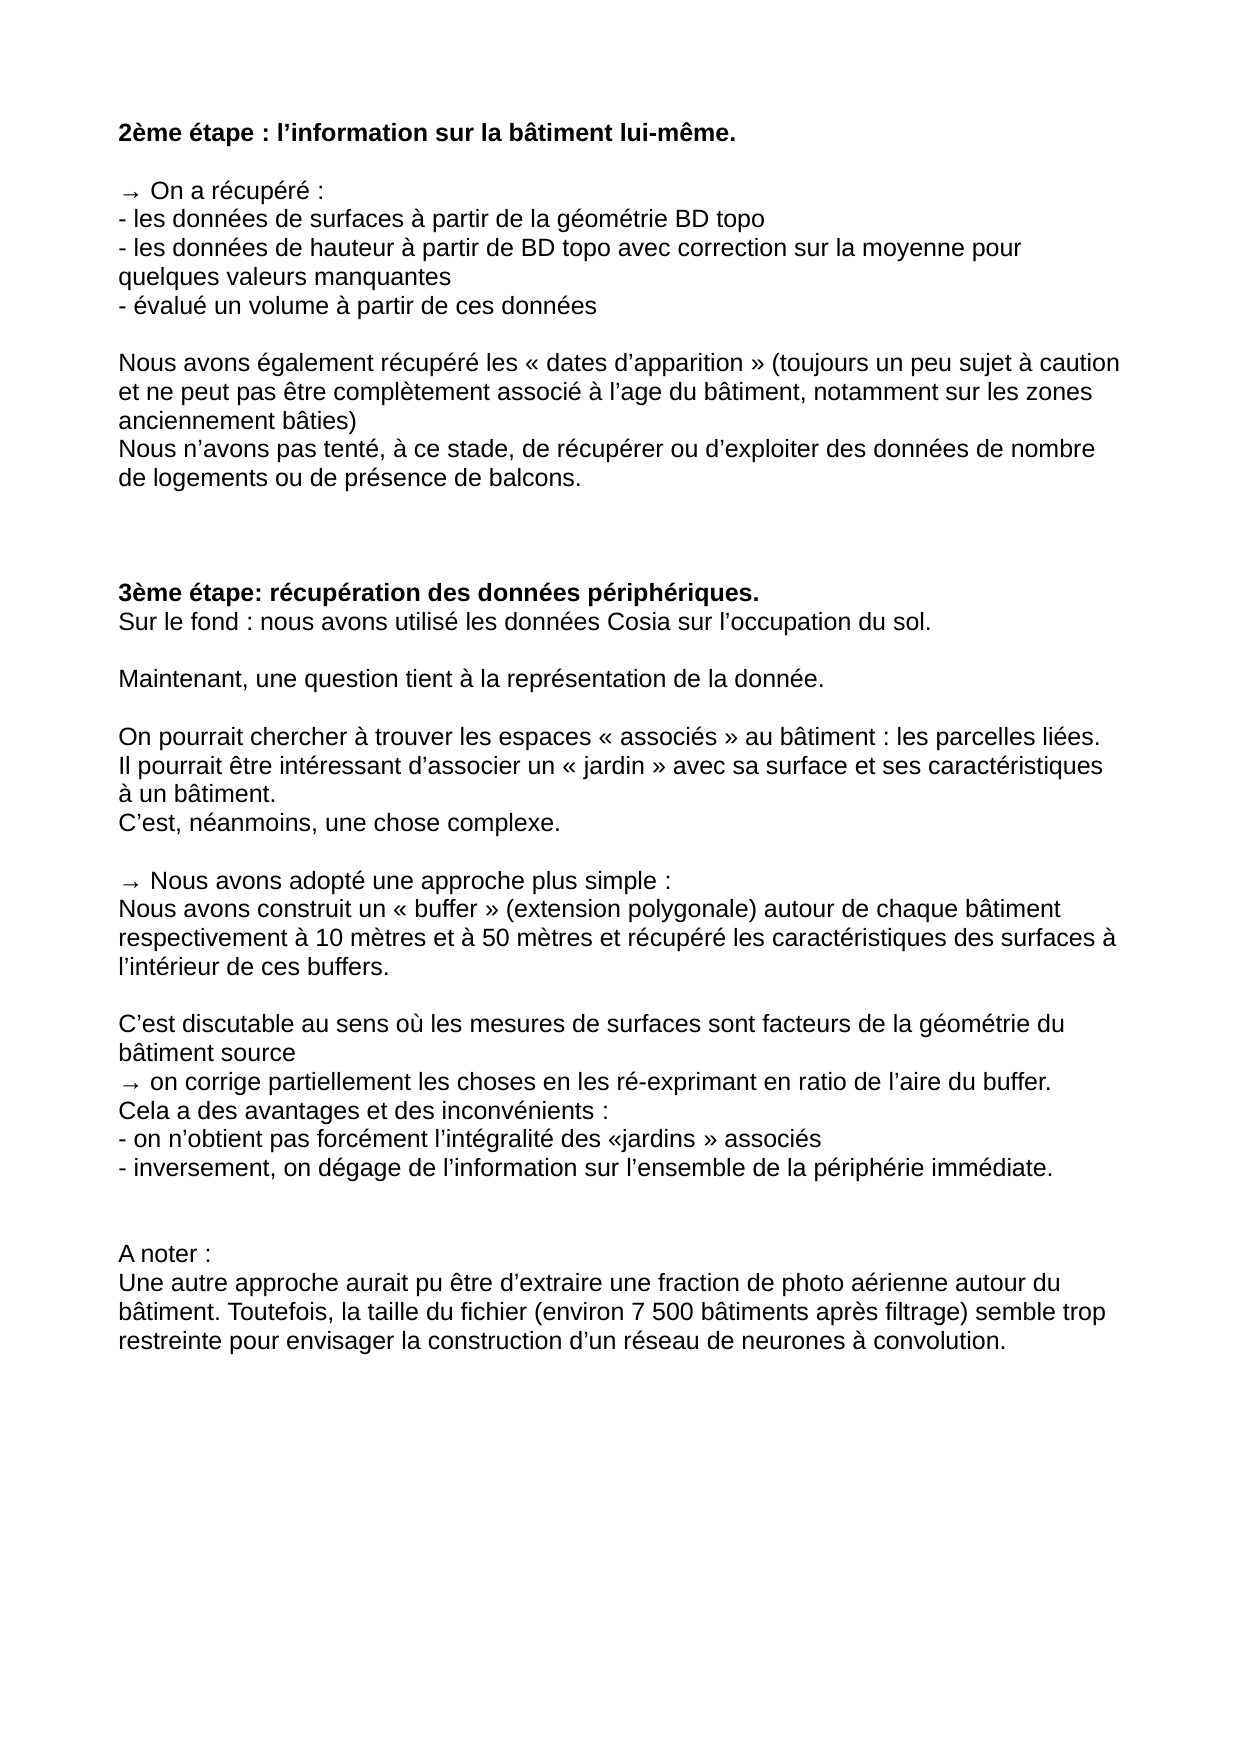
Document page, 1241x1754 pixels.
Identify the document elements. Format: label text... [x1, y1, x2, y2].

text → on corrige partiellement les choses en les ré-exprimant en ratio de l’aire du buffer. [118, 1067, 1122, 1096]
text - les données de surfaces à partir de la géométrie BD topo [118, 204, 1122, 233]
text - inversement, on dégage de l’information sur l’ensemble de la périphérie immédiate. [118, 1153, 1122, 1182]
text - les données de hauteur à partir de BD topo avec correction sur la moyenne pour quelques valeurs manquantes [118, 233, 1122, 291]
text Nous avons construit un « buffer » (extension polygonale) autour de chaque bâtiment respectivement à 10 mètres et à 50 mètres et récupéré les caractéristiques des surfaces à l’intérieur de ces buffers. [118, 894, 1122, 981]
text Une autre approche aurait pu être d’extraire une fraction de photo aérienne autour du bâtiment. Toutefois, la taille du fichier (environ 7 500 bâtiments après filtrage) semble trop restreinte pour envisager la construction d’un réseau de neurones à convolution. [118, 1268, 1122, 1354]
text → On a récupéré : [118, 176, 1122, 204]
text → Nous avons adopté une approche plus simple : [118, 866, 1122, 894]
text Il pourrait être intéressant d’associer un « jardin » avec sa surface et ses caractéristiques à un bâtiment. [118, 751, 1122, 808]
text Maintenant, une question tient à la représentation de la donnée. [118, 664, 1122, 693]
text Sur le fond : nous avons utilisé les données Cosia sur l’occupation du sol. [118, 607, 1122, 636]
text Cela a des avantages et des inconvénients : [118, 1096, 1122, 1124]
text Nous avons également récupéré les « dates d’apparition » (toujours un peu sujet à caution et ne peut pas être complètement associé à l’age du bâtiment, notamment sur les zones anciennement bâties) [118, 348, 1122, 434]
text - on n’obtient pas forcément l’intégralité des «jardins » associés [118, 1124, 1122, 1153]
text C’est discutable au sens où les mesures de surfaces sont facteurs de la géométrie du bâtiment source [118, 1009, 1122, 1067]
text A noter : [118, 1239, 1122, 1268]
text C’est, néanmoins, une chose complexe. [118, 808, 1122, 837]
text On pourrait chercher à trouver les espaces « associés » au bâtiment : les parcelles liées. [118, 722, 1122, 751]
text 2ème étape : l’information sur la bâtiment lui-même. [118, 118, 1122, 147]
text Nous n’avons pas tenté, à ce stade, de récupérer ou d’exploiter des données de nombre de logements ou de présence de balcons. [118, 434, 1122, 492]
text - évalué un volume à partir de ces données [118, 291, 1122, 319]
text 3ème étape: récupération des données périphériques. [118, 578, 1122, 607]
